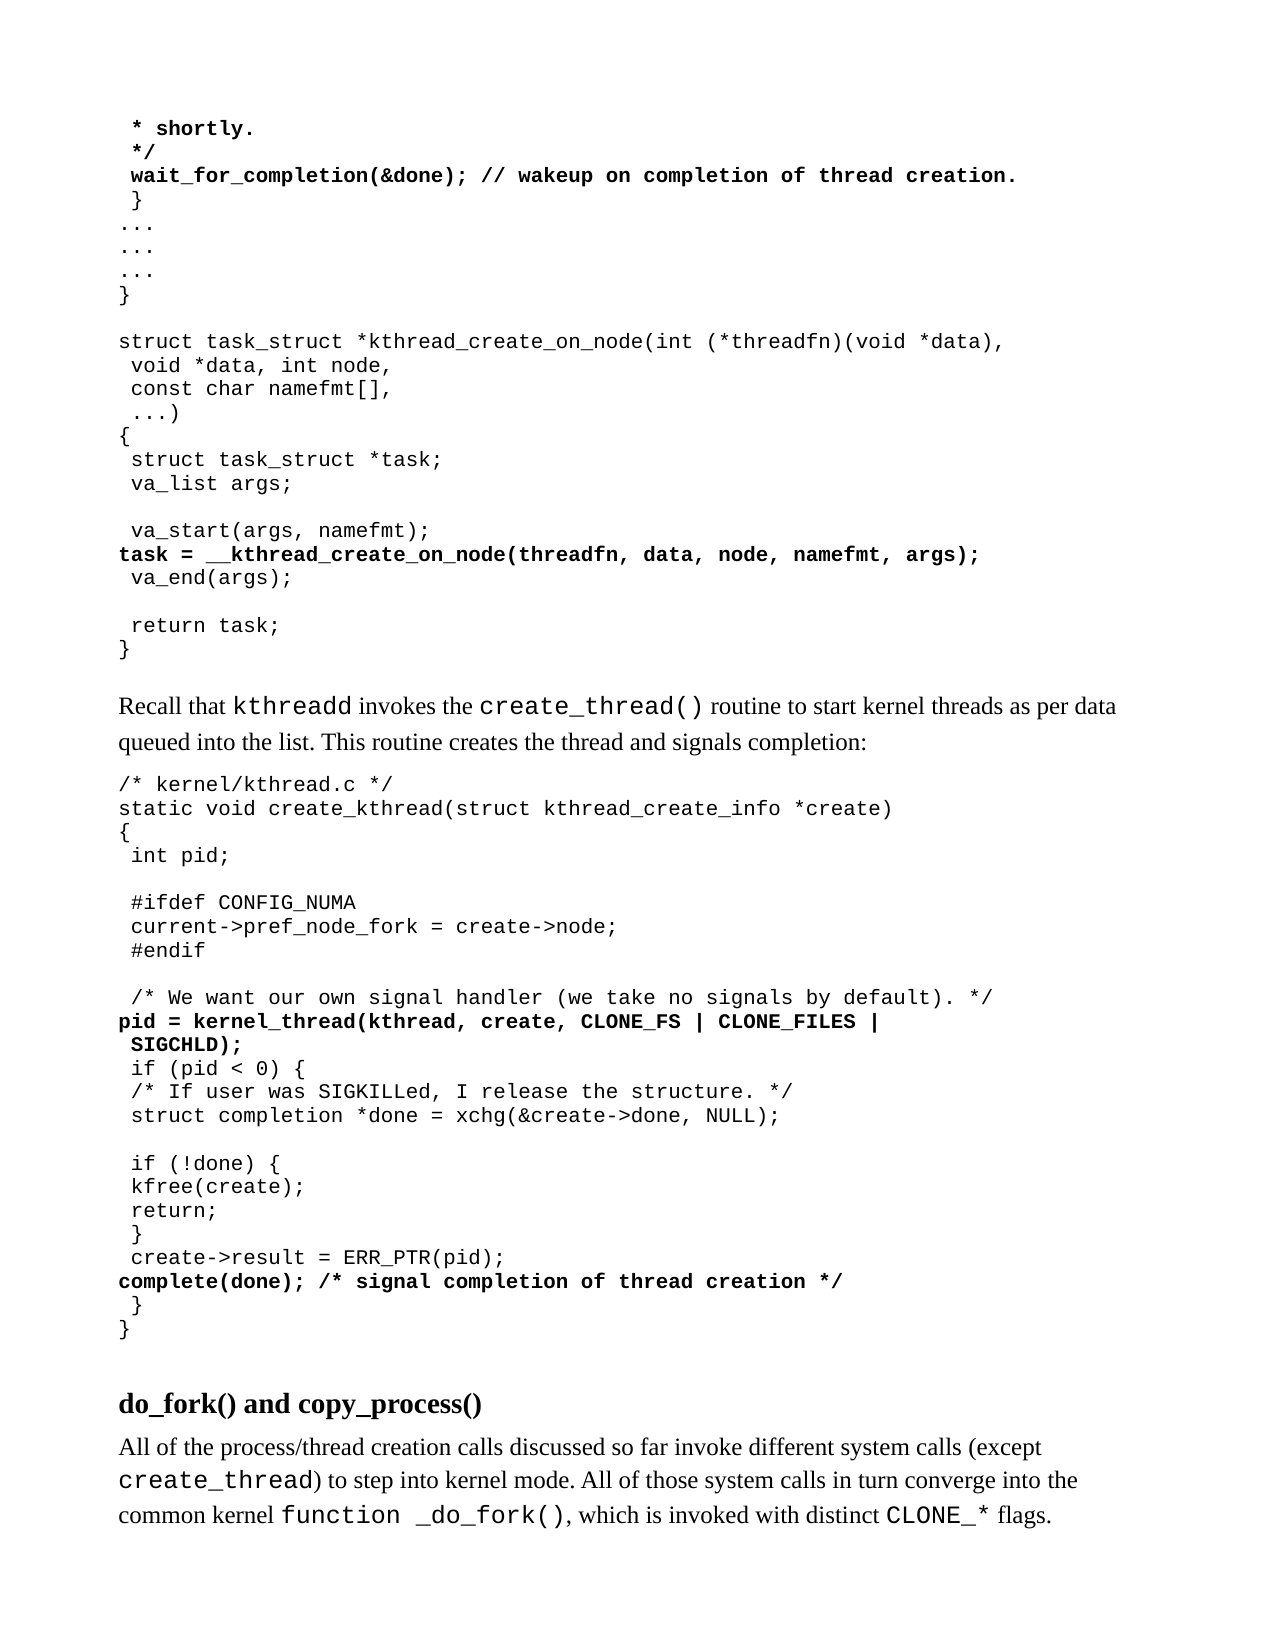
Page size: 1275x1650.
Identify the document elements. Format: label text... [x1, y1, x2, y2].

text ... [118, 260, 1157, 284]
text } [118, 1294, 1157, 1318]
text struct task_struct *kthread_create_on_node(int (*threadfn)(void *data), [118, 331, 1157, 354]
text All of the process/thread creation calls discussed so far invoke different system calls (except create_thread) to step into kernel mode. All of those system calls in turn converge into the common kernel function _do_fork(), which is invoked with distinct CLONE_* flags. [118, 1432, 1157, 1531]
text #ifdef CONFIG_NUMA [118, 892, 1157, 916]
text } [118, 189, 1157, 213]
text return task; [118, 615, 1157, 638]
text create->result = ERR_PTR(pid); [118, 1247, 1157, 1271]
text struct task_struct *task; [118, 449, 1157, 473]
text static void create_kthread(struct kthread_create_info *create) [118, 798, 1157, 821]
text ... [118, 236, 1157, 260]
text va_list args; [118, 473, 1157, 496]
text * shortly. [118, 118, 1157, 142]
text current->pref_node_fork = create->node; [118, 916, 1157, 940]
text /* kernel/kthread.c */ [118, 774, 1157, 798]
text ...) [118, 402, 1157, 426]
text void *data, int node, [118, 354, 1157, 378]
text if (!done) { [118, 1152, 1157, 1176]
text /* If user was SIGKILLed, I release the structure. */ [118, 1082, 1157, 1105]
text { [118, 821, 1157, 845]
text SIGCHLD); [118, 1034, 1157, 1058]
text } [118, 638, 1157, 662]
text if (pid < 0) { [118, 1058, 1157, 1082]
text { [118, 426, 1157, 449]
text complete(done); /* signal completion of thread creation */ [118, 1271, 1157, 1294]
text pid = kernel_thread(kthread, create, CLONE_FS | CLONE_FILES | [118, 1011, 1157, 1034]
text task = __kthread_create_on_node(threadfn, data, node, namefmt, args); [118, 544, 1157, 567]
text ... [118, 213, 1157, 236]
text } [118, 284, 1157, 307]
text #endif [118, 940, 1157, 963]
text /* We want our own signal handler (we take no signals by default). */ [118, 987, 1157, 1011]
text struct completion *done = xchg(&create->done, NULL); [118, 1105, 1157, 1129]
text int pid; [118, 845, 1157, 869]
text } [118, 1318, 1157, 1342]
text va_end(args); [118, 567, 1157, 591]
text const char namefmt[], [118, 378, 1157, 402]
text va_start(args, namefmt); [118, 520, 1157, 544]
text kfree(create); [118, 1176, 1157, 1200]
subtitle do_fork() and copy_process() [118, 1386, 1157, 1419]
text Recall that kthreadd invokes the create_thread() routine to start kernel threads as per data queued into the list. This routine creates the thread and signals completion: [118, 691, 1157, 755]
text } [118, 1223, 1157, 1247]
text */ [118, 142, 1157, 165]
text return; [118, 1200, 1157, 1223]
text wait_for_completion(&done); // wakeup on completion of thread creation. [118, 165, 1157, 189]
